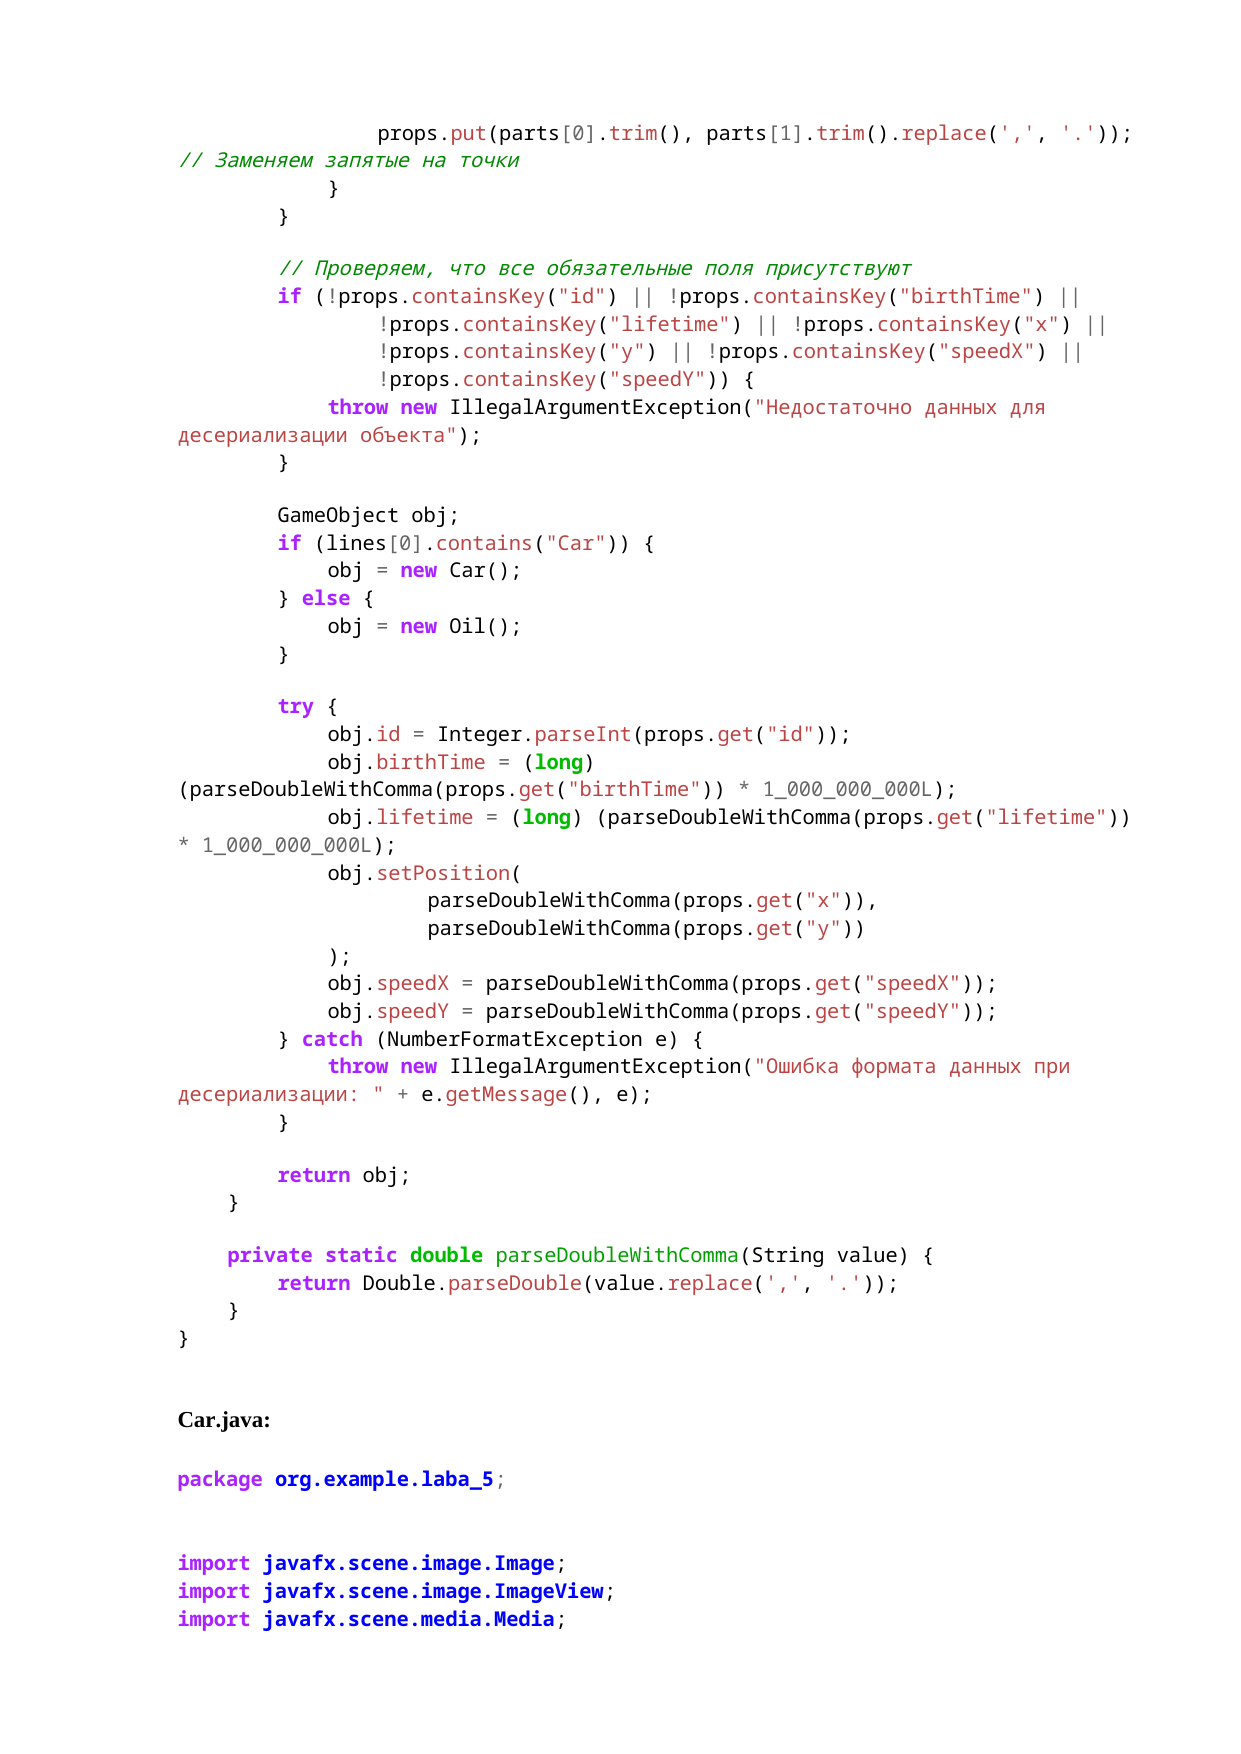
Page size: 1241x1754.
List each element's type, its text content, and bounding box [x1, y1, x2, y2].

text if (!props.containsKey("id") || !props.containsKey("birthTime") || [177, 282, 1152, 309]
text obj.speedX = parseDoubleWithComma(props.get("speedX")); [177, 969, 1152, 997]
text } [177, 1296, 1152, 1324]
text ); [177, 941, 1152, 969]
text } [177, 1107, 1152, 1135]
text return obj; [177, 1160, 1152, 1188]
text if (lines[0].contains("Car")) { [177, 528, 1152, 556]
text GameObject obj; [177, 501, 1152, 528]
text } catch (NumberFormatException e) { [177, 1024, 1152, 1052]
text obj.setPosition( [177, 858, 1152, 886]
text obj.lifetime = (long) (parseDoubleWithComma(props.get("lifetime")) * 1_000_000_000L); [177, 803, 1152, 858]
text } [177, 639, 1152, 667]
text obj = new Car(); [177, 556, 1152, 584]
text } else { [177, 584, 1152, 611]
text obj.speedY = parseDoubleWithComma(props.get("speedY")); [177, 997, 1152, 1024]
text import javafx.scene.media.Media; [177, 1604, 1152, 1632]
text import javafx.scene.image.Image; [177, 1549, 1152, 1576]
text package org.example.laba_5; [177, 1464, 1152, 1492]
text !props.containsKey("lifetime") || !props.containsKey("x") || [177, 309, 1152, 337]
text obj.birthTime = (long) (parseDoubleWithComma(props.get("birthTime")) * 1_000_000_000L); [177, 747, 1152, 803]
text parseDoubleWithComma(props.get("y")) [177, 913, 1152, 941]
text obj = new Oil(); [177, 611, 1152, 639]
text } [177, 1188, 1152, 1216]
text !props.containsKey("y") || !props.containsKey("speedX") || [177, 337, 1152, 365]
text } [177, 448, 1152, 476]
text private static double parseDoubleWithComma(String value) { [177, 1241, 1152, 1268]
text props.put(parts[0].trim(), parts[1].trim().replace(',', '.')); // Заменяем запятые на точки [177, 118, 1152, 173]
text import javafx.scene.image.ImageView; [177, 1576, 1152, 1604]
text // Проверяем, что все обязательные поля присутствуют [177, 254, 1152, 282]
text obj.id = Integer.parseInt(props.get("id")); [177, 719, 1152, 747]
text return Double.parseDouble(value.replace(',', '.')); [177, 1268, 1152, 1296]
text try { [177, 692, 1152, 719]
text parseDoubleWithComma(props.get("x")), [177, 886, 1152, 913]
text throw new IllegalArgumentException("Ошибка формата данных при десериализации: " + e.getMessage(), e); [177, 1052, 1152, 1107]
text !props.containsKey("speedY")) { [177, 365, 1152, 392]
text } [177, 201, 1152, 229]
text } [177, 1324, 1152, 1351]
text } [177, 173, 1152, 201]
text throw new IllegalArgumentException("Недостаточно данных для десериализации объекта"); [177, 392, 1152, 448]
text Car.java: [177, 1406, 1152, 1433]
